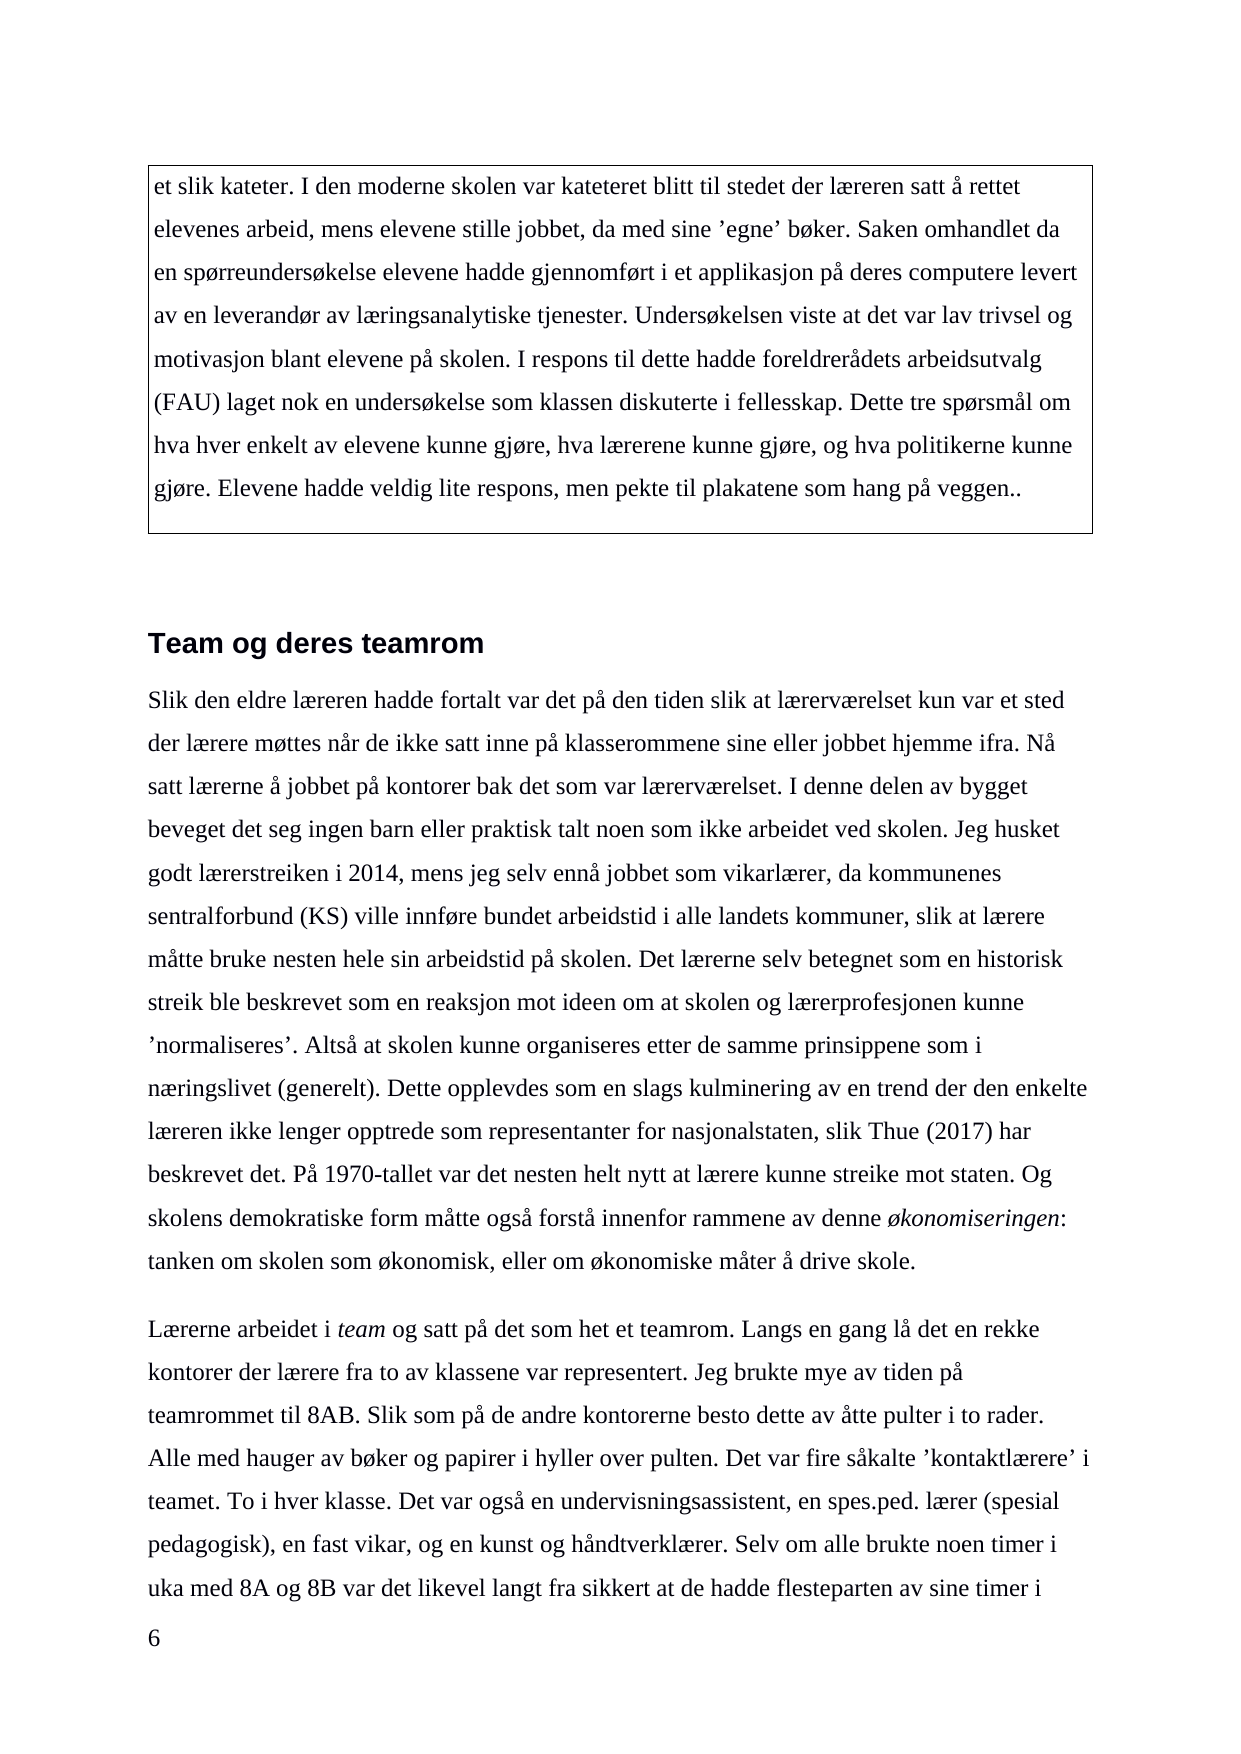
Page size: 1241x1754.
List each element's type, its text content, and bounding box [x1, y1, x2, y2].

subtitle Team og deres teamrom [148, 626, 1092, 659]
text Lærerne arbeidet i team og satt på det som het et teamrom. Langs en gang lå det en rekke kontorer der lærere fra to av klassene var representert. Jeg brukte mye av tiden på teamrommet til 8AB. Slik som på de andre kontorerne besto dette av åtte pulter i to rader. Alle med hauger av bøker og papirer i hyller over pulten. Det var fire såkalte ’kontaktlærere’ i teamet. To i hver klasse. Det var også en undervisningsassistent, en spes.ped. lærer (spesial pedagogisk), en fast vikar, og en kunst og håndtverklærer. Selv om alle brukte noen timer i uka med 8A og 8B var det likevel langt fra sikkert at de hadde flesteparten av sine timer i [148, 1314, 1092, 1601]
table_header et slik kateter. I den moderne skolen var kateteret blitt til stedet der læreren satt å rettet elevenes arbeid, mens elevene stille jobbet, da med sine ’egne’ bøker. Saken omhandlet da en spørreundersøkelse elevene hadde gjennomført i et applikasjon på deres computere levert av en leverandør av læringsanalytiske tjenester. Undersøkelsen viste at det var lav trivsel og motivasjon blant elevene på skolen. I respons til dette hadde foreldrerådets arbeidsutvalg (FAU) laget nok en undersøkelse som klassen diskuterte i fellesskap. Dette tre spørsmål om hva hver enkelt av elevene kunne gjøre, hva lærerene kunne gjøre, og hva politikerne kunne gjøre. Elevene hadde veldig lite respons, men pekte til plakatene som hang på veggen.. [149, 166, 1092, 533]
text Slik den eldre læreren hadde fortalt var det på den tiden slik at lærerværelset kun var et sted der lærere møttes når de ikke satt inne på klasserommene sine eller jobbet hjemme ifra. Nå satt lærerne å jobbet på kontorer bak det som var lærerværelset. I denne delen av bygget beveget det seg ingen barn eller praktisk talt noen som ikke arbeidet ved skolen. Jeg husket godt lærerstreiken i 2014, mens jeg selv ennå jobbet som vikarlærer, da kommunenes sentralforbund (KS) ville innføre bundet arbeidstid i alle landets kommuner, slik at lærere måtte bruke nesten hele sin arbeidstid på skolen. Det lærerne selv betegnet som en historisk streik ble beskrevet som en reaksjon mot ideen om at skolen og lærerprofesjonen kunne ’normaliseres’. Altså at skolen kunne organiseres etter de samme prinsippene som i næringslivet (generelt). Dette opplevdes som en slags kulminering av en trend der den enkelte læreren ikke lenger opptrede som representanter for nasjonalstaten, slik Thue (2017) har beskrevet det. På 1970-tallet var det nesten helt nytt at lærere kunne streike mot staten. Og skolens demokratiske form måtte også forstå innenfor rammene av denne økonomiseringen: tanken om skolen som økonomisk, eller om økonomiske måter å drive skole. [148, 685, 1092, 1274]
